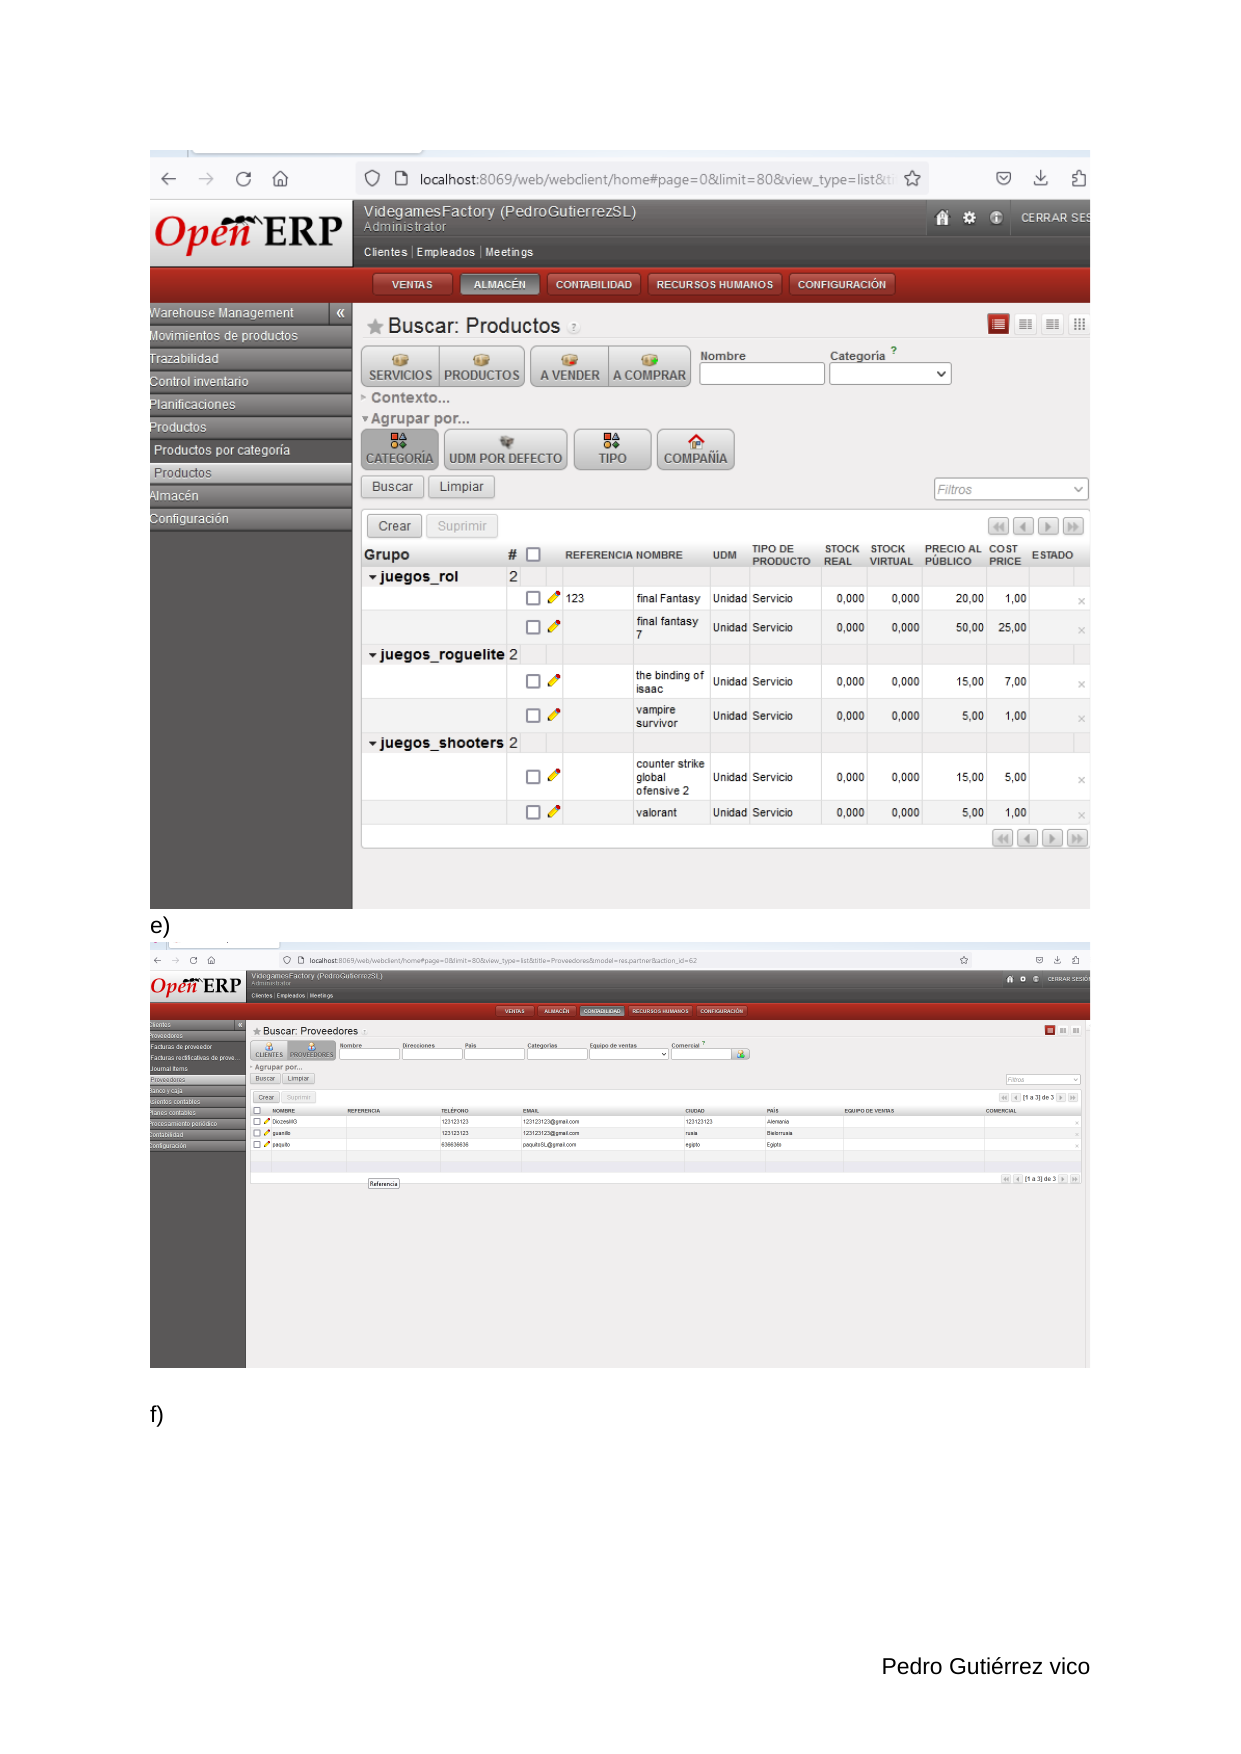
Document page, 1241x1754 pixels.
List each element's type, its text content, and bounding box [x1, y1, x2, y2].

text f) [150, 1401, 1090, 1428]
text e) [150, 912, 1090, 938]
picture [150, 150, 1091, 909]
picture [150, 942, 1091, 1368]
